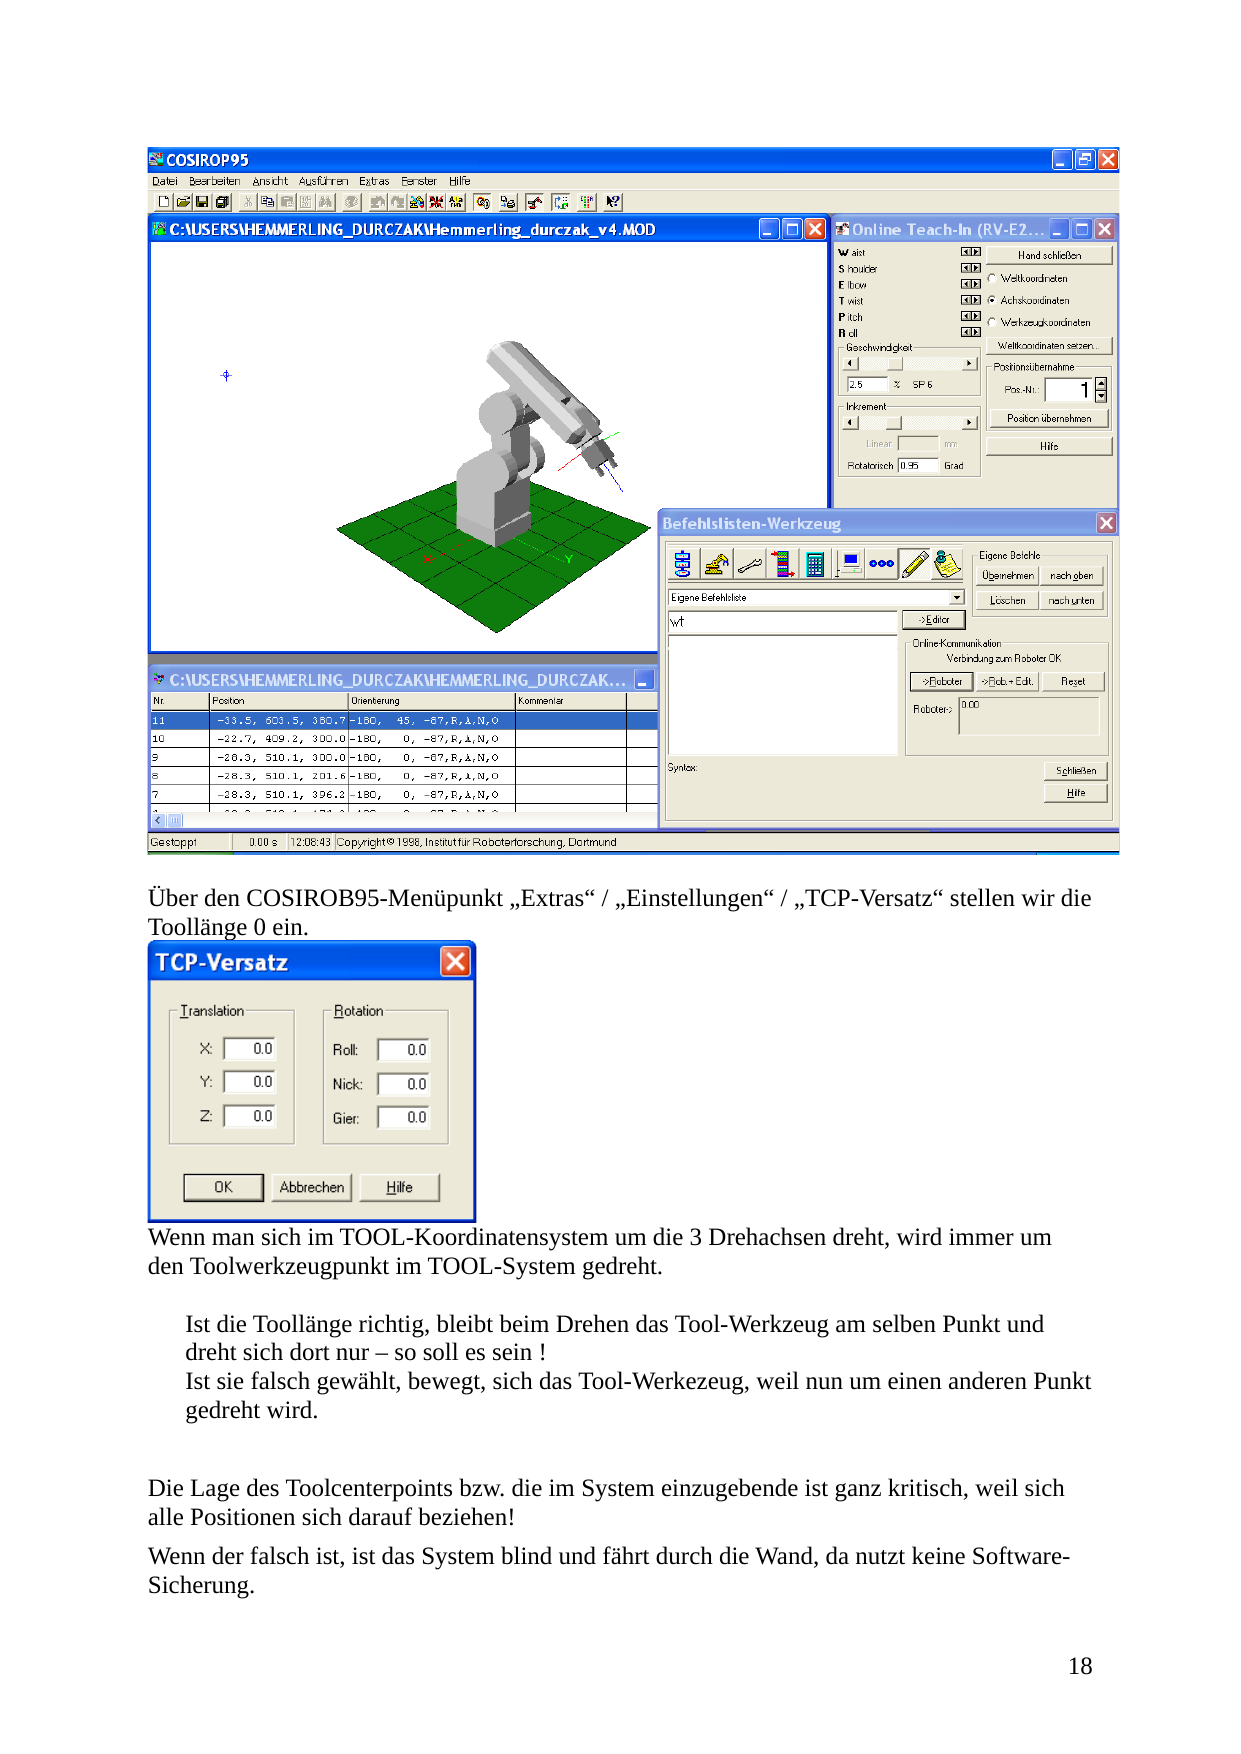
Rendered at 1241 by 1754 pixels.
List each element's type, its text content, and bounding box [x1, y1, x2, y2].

list Ist die Toollänge richtig, bleibt beim Drehen das Tool-Werkzeug am selben Punkt und dreht sich dort nur – so soll es sein ! [148, 1309, 1093, 1366]
text Toollänge 0 ein. [148, 912, 1093, 941]
picture [147, 940, 477, 1223]
text Über den COSIROB95-Menüpunkt „Extras“ / „Einstellungen“ / „TCP-Versatz“ stellen wir die [148, 883, 1093, 912]
text Die Lage des Toolcenterpoints bzw. die im System einzugebende ist ganz kritisch, weil sich alle Positionen sich darauf beziehen! [148, 1473, 1093, 1531]
text Wenn man sich im TOOL-Koordinatensystem um die 3 Drehachsen dreht, wird immer um den Toolwerkzeugpunkt im TOOL-System gedreht. [148, 1222, 1093, 1280]
list Ist sie falsch gewählt, bewegt, sich das Tool-Werkezeug, weil nun um einen anderen Punkt gedreht wird. [148, 1366, 1093, 1424]
picture [147, 147, 1120, 855]
text Wenn der falsch ist, ist das System blind und fährt durch die Wand, da nutzt keine Software-Sicherung. [148, 1541, 1093, 1599]
